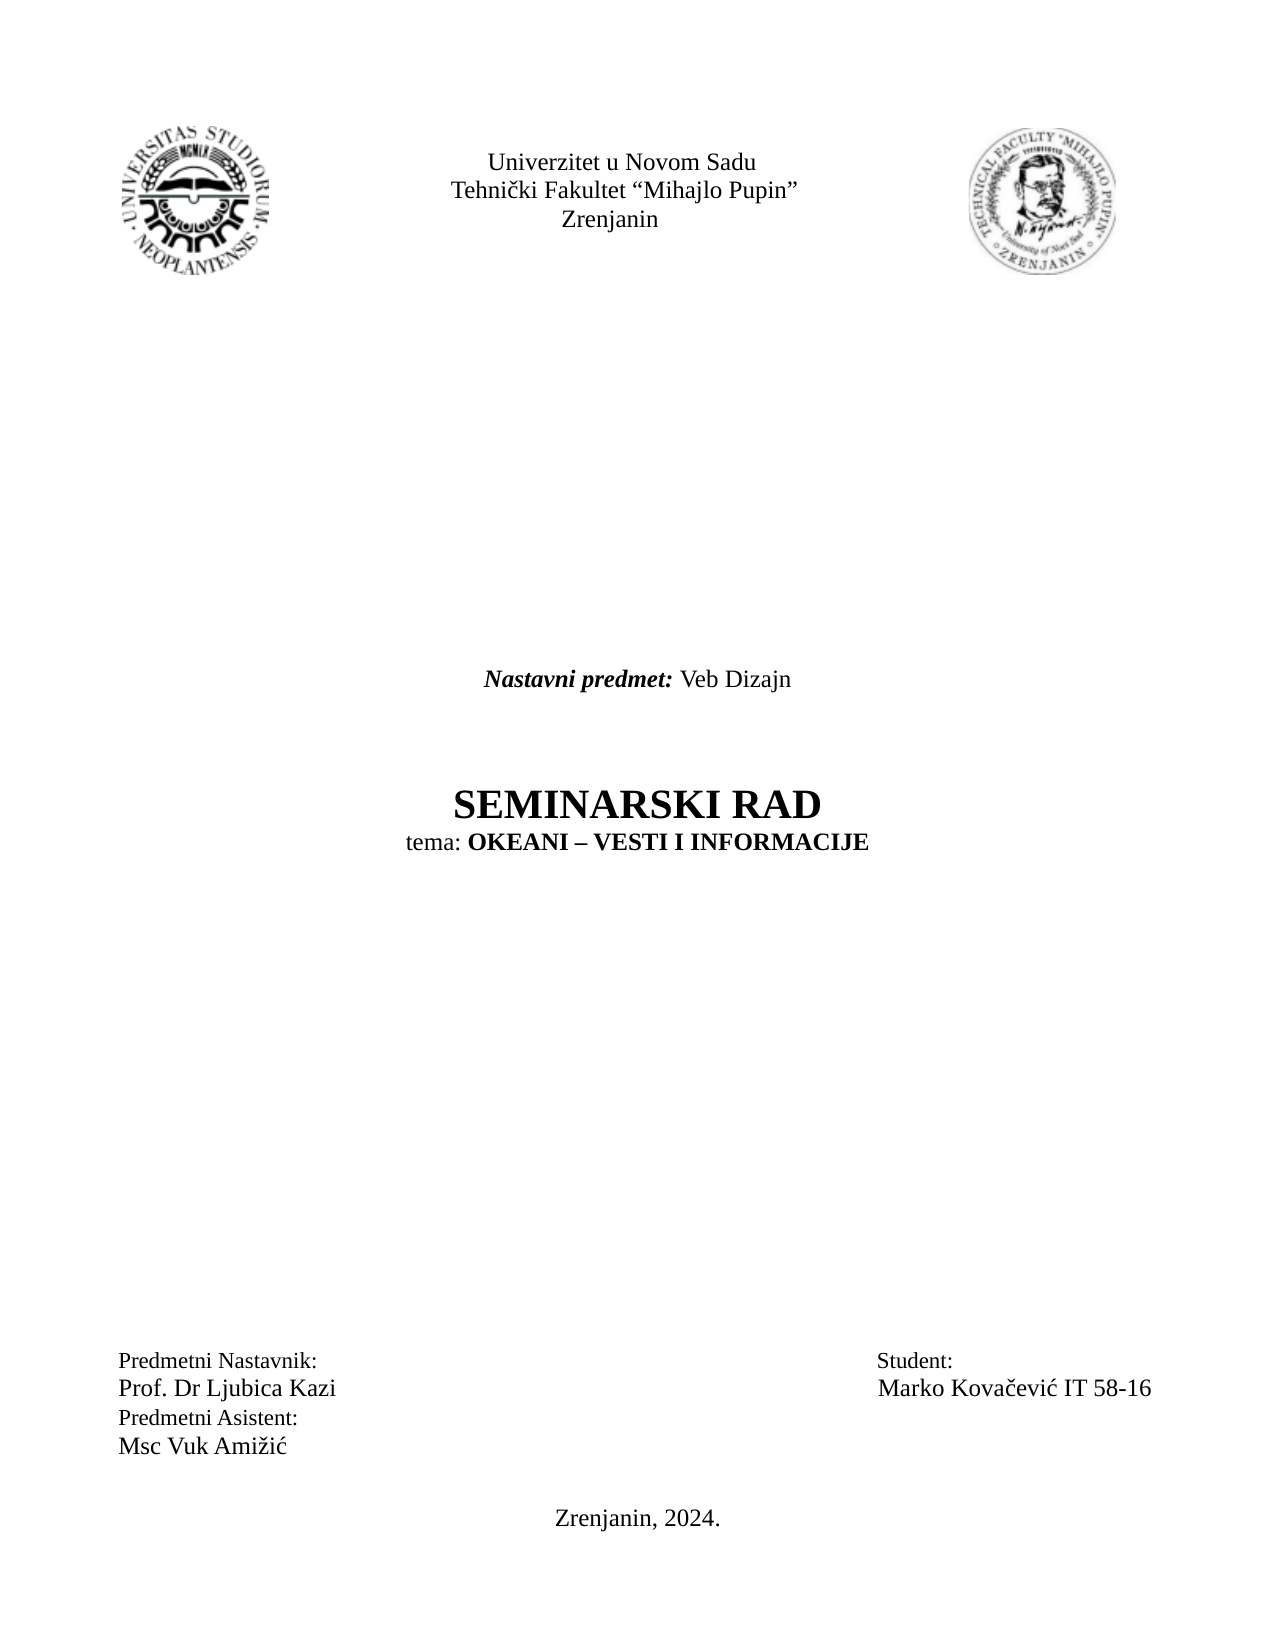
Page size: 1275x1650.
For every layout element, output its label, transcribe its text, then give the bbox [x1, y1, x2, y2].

text Prof. Dr Ljubica Kazi Marko Kovačević IT 58-16 [118, 1373, 1157, 1402]
text Predmetni Asistent: [118, 1402, 1157, 1431]
text tema: OKEANI – VESTI I INFORMACIJE [118, 827, 1157, 856]
text Zrenjanin [269, 204, 968, 233]
text SEMINARSKI RAD [118, 779, 1157, 827]
picture [968, 128, 1116, 275]
text Univerzitet u Novom Sadu Tehnički Fakultet “Mihajlo Pupin” [118, 118, 1157, 204]
text Predmetni Nastavnik: Student: [118, 1345, 1157, 1373]
text Msc Vuk Amižić [118, 1431, 1157, 1460]
text Nastavni predmet: Veb Dizajn [118, 664, 1157, 693]
picture [121, 126, 269, 275]
text [1116, 204, 1157, 233]
